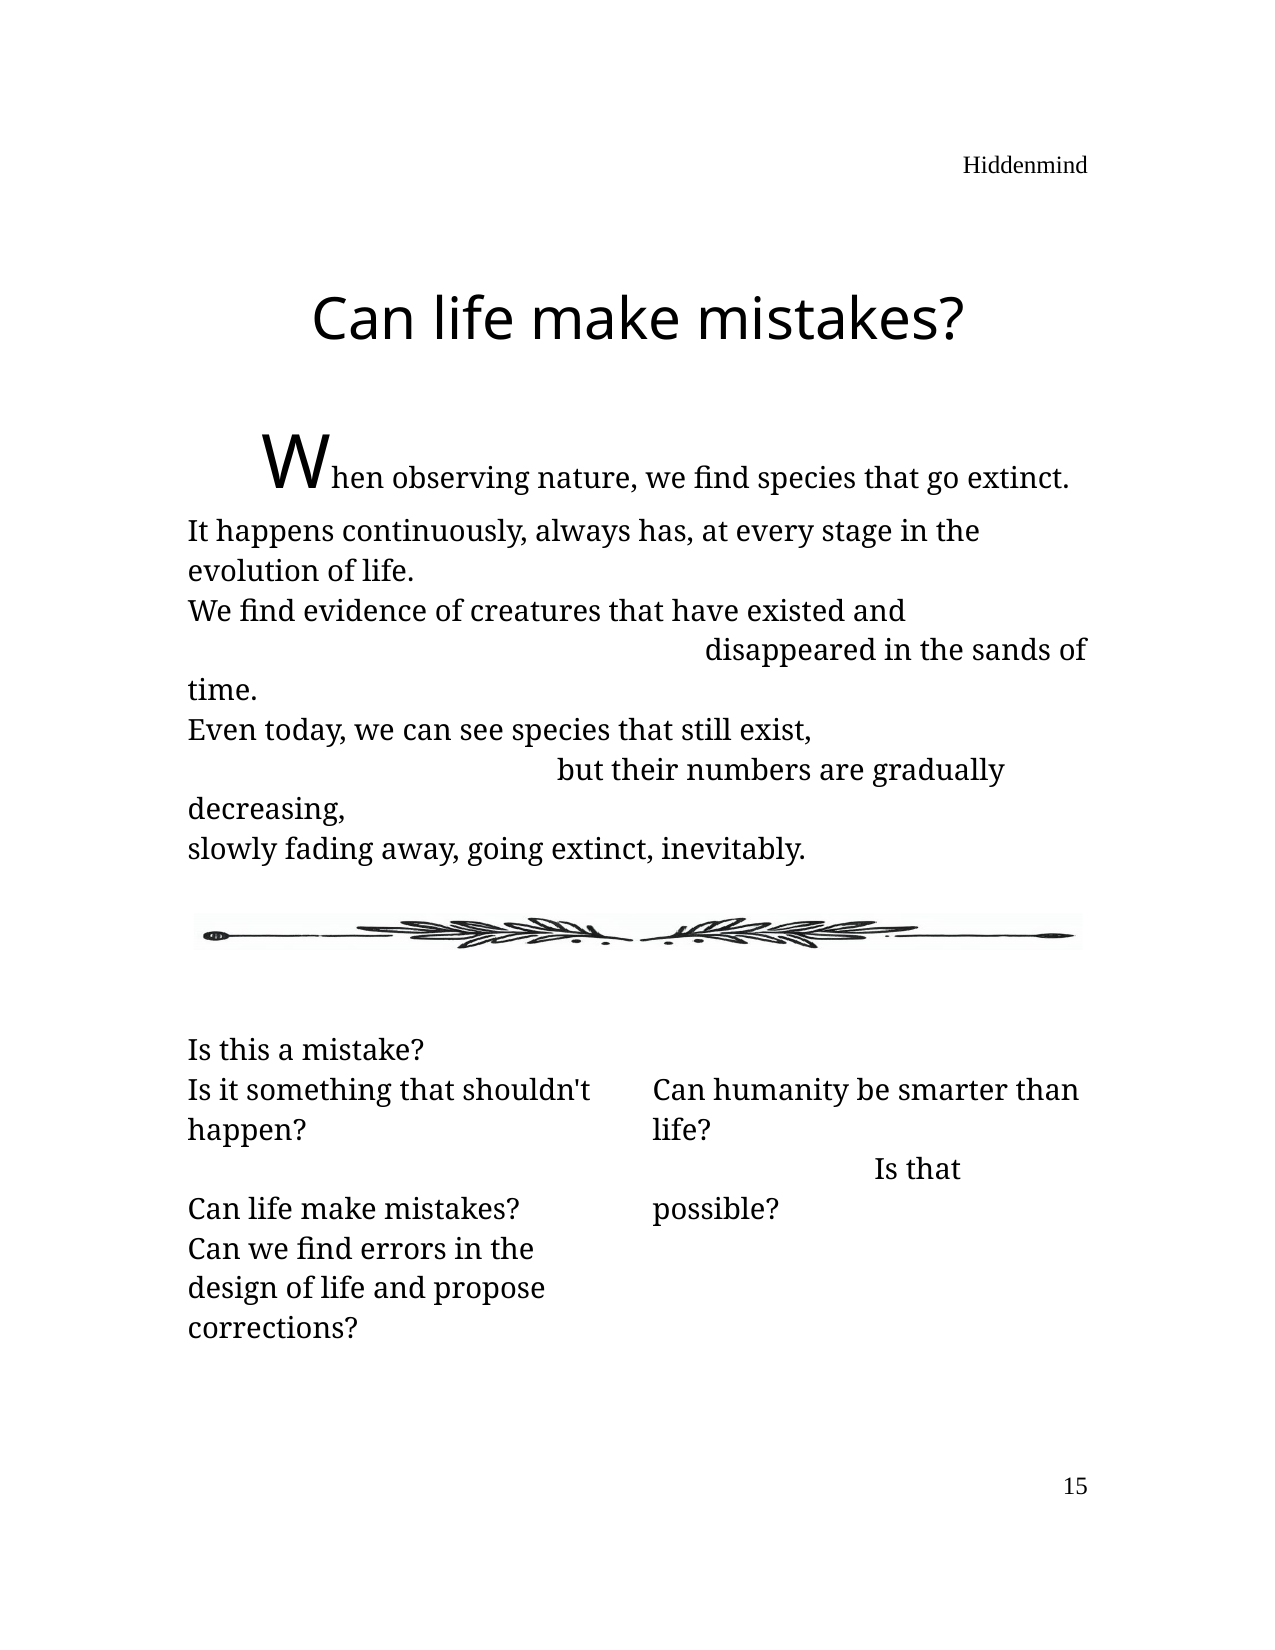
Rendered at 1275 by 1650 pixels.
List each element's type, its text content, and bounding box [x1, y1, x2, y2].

text but their numbers are gradually decreasing, [187, 749, 1087, 828]
text When observing nature, we find species that go extinct. [187, 408, 1087, 511]
text Can life make mistakes? [187, 1188, 622, 1228]
text Can humanity be smarter than life? [652, 1069, 1087, 1148]
text disappeared in the sands of time. [187, 630, 1087, 709]
text It happens continuously, always has, at every stage in the evolution of life. [187, 511, 1087, 590]
text Is this a mistake? [187, 1029, 622, 1069]
text We find evidence of creatures that have existed and [187, 590, 1087, 630]
text Even today, we can see species that still exist, [187, 709, 1087, 749]
picture [193, 913, 1083, 950]
text Can we find errors in the design of life and propose corrections? [187, 1228, 622, 1347]
text Is it something that shouldn't happen? [187, 1069, 622, 1148]
text slowly fading away, going extinct, inevitably. [187, 828, 1087, 868]
text Is that possible? [652, 1148, 1087, 1228]
